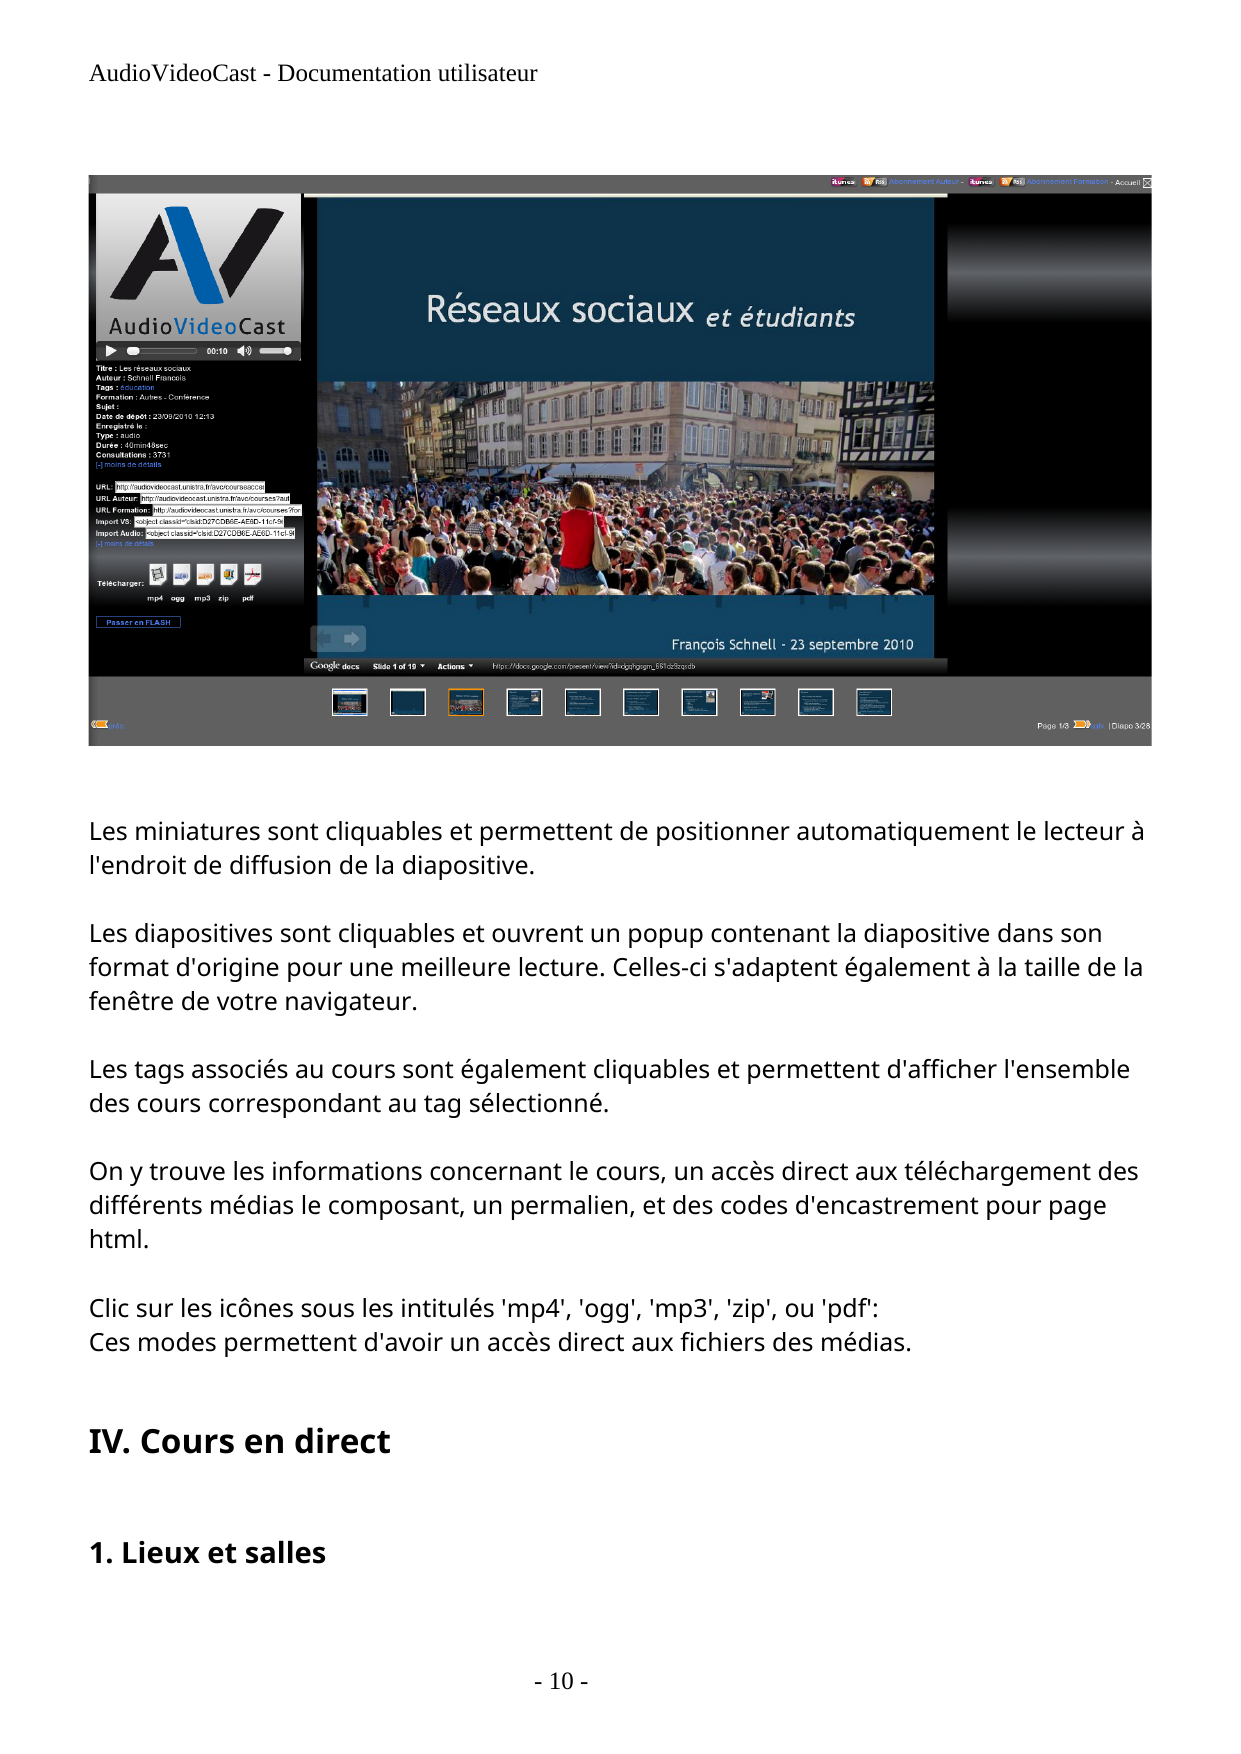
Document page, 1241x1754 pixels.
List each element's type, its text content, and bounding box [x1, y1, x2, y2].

subtitle 1. Lieux et salles [88, 1532, 1152, 1572]
text Clic sur les icônes sous les intitulés 'mp4', 'ogg', 'mp3', 'zip', ou 'pdf': [88, 1290, 1152, 1324]
text On y trouve les informations concernant le cours, un accès direct aux téléchargement des différents médias le composant, un permalien, et des codes d'encastrement pour page html. [88, 1154, 1152, 1256]
picture [88, 175, 1152, 746]
text Les diapositives sont cliquables et ouvrent un popup contenant la diapositive dans son format d'origine pour une meilleure lecture. Celles-ci s'adaptent également à la taille de la fenêtre de votre navigateur. [88, 916, 1152, 1018]
subtitle IV. Cours en direct [88, 1417, 1152, 1463]
text Les miniatures sont cliquables et permettent de positionner automatiquement le lecteur à l'endroit de diffusion de la diapositive. [88, 813, 1152, 881]
text Les tags associés au cours sont également cliquables et permettent d'afficher l'ensemble des cours correspondant au tag sélectionné. [88, 1052, 1152, 1120]
text Ces modes permettent d'avoir un accès direct aux fichiers des médias. [88, 1324, 1152, 1358]
